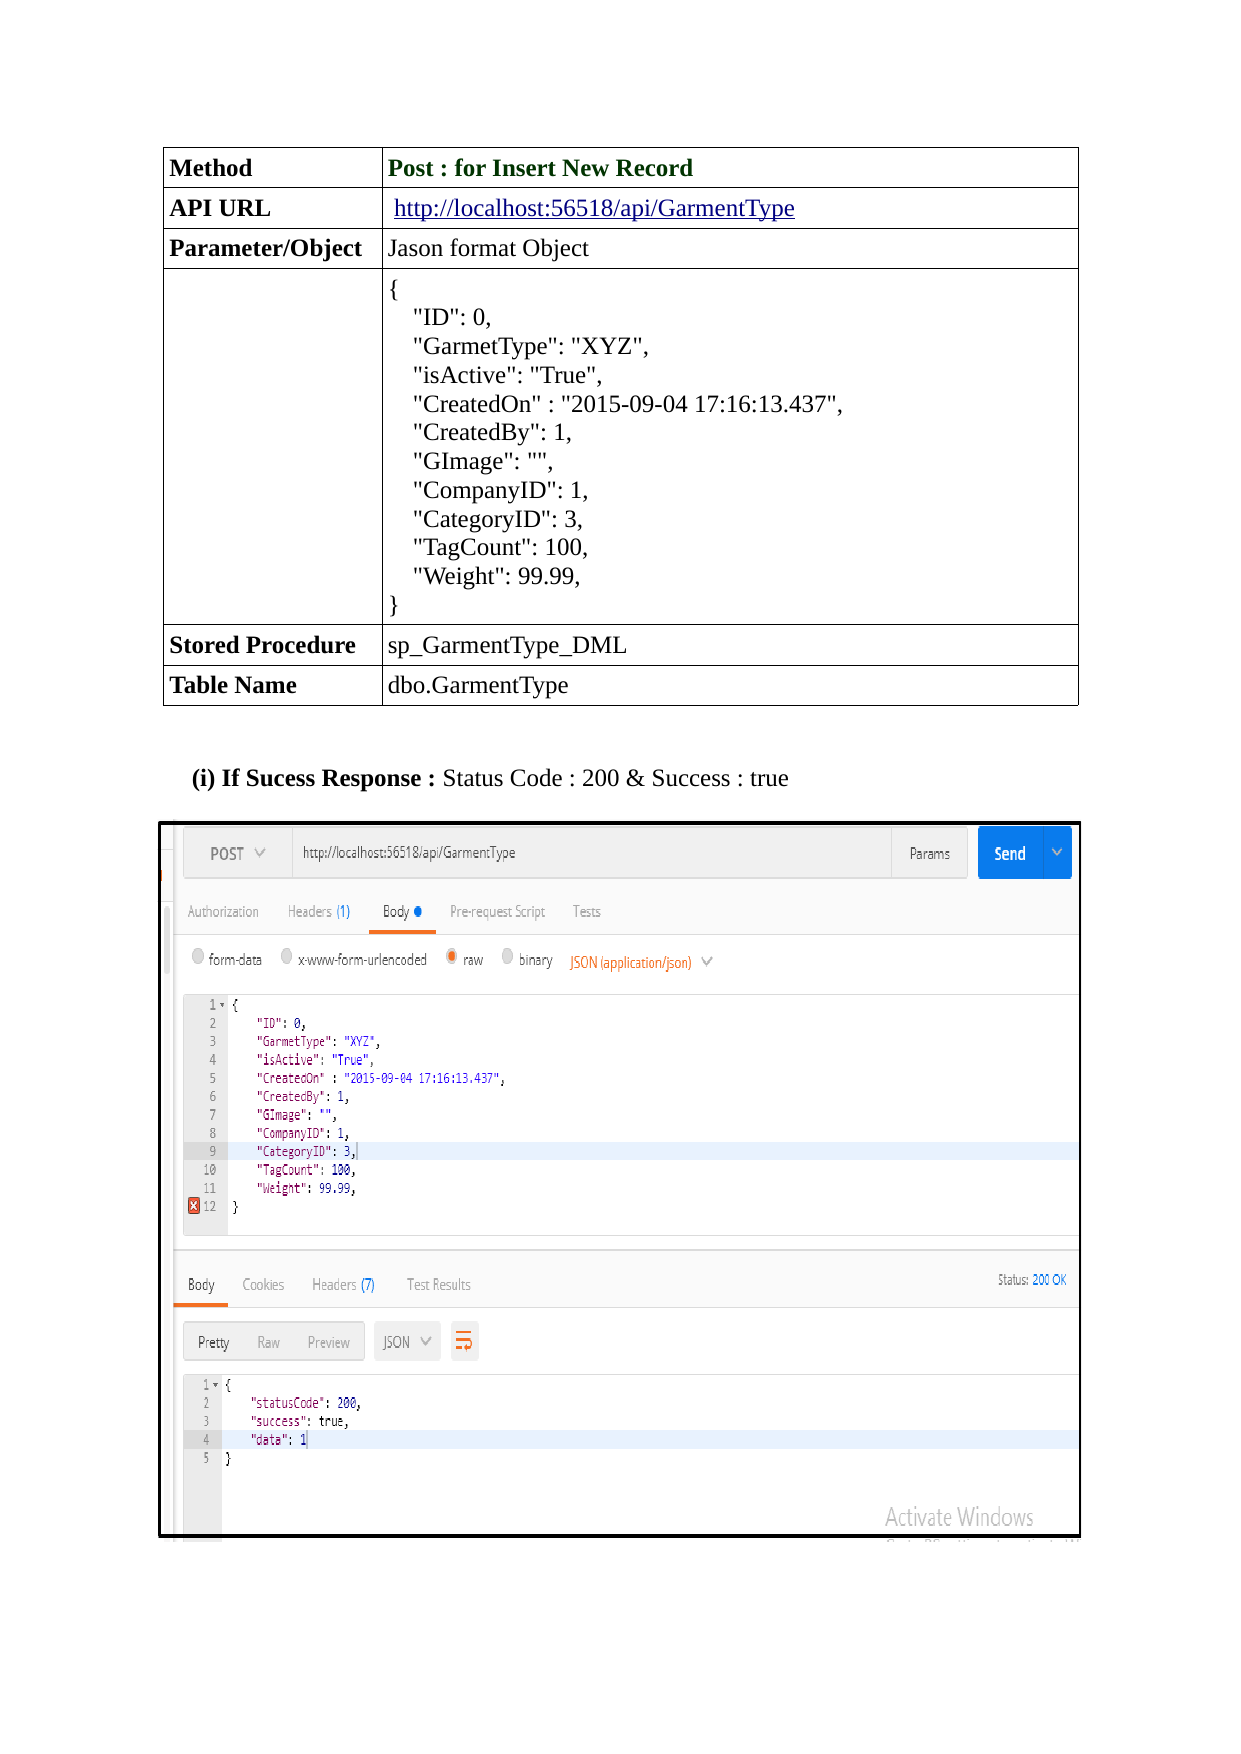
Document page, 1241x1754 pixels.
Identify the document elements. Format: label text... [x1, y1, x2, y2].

table_cell Table Name [164, 666, 382, 705]
table_cell http://localhost:56518/api/GarmentType [383, 188, 1078, 227]
picture [157, 819, 1082, 1542]
table_cell dbo.GarmentType [383, 666, 1078, 705]
table_cell [164, 269, 382, 624]
table_header Post : for Insert New Record [383, 148, 1078, 187]
table_cell Parameter/Object [164, 229, 382, 268]
table_cell API URL [164, 188, 382, 227]
text (i) If Sucess Response : Status Code : 200 & Success : true [118, 763, 1122, 791]
table_cell Jason format Object [383, 229, 1078, 268]
table_cell sp_GarmentType_DML [383, 625, 1078, 665]
table_cell Stored Procedure [164, 625, 382, 665]
table_cell { "ID": 0, "GarmetType": "XYZ", "isActive": "True", "CreatedOn" : "2015-09-04 17:16:13.437", "CreatedBy": 1, "GImage": "", "CompanyID": 1, "CategoryID": 3, "TagCount": 100, "Weight": 99.99, } [383, 269, 1078, 624]
table_header Method [164, 148, 382, 187]
